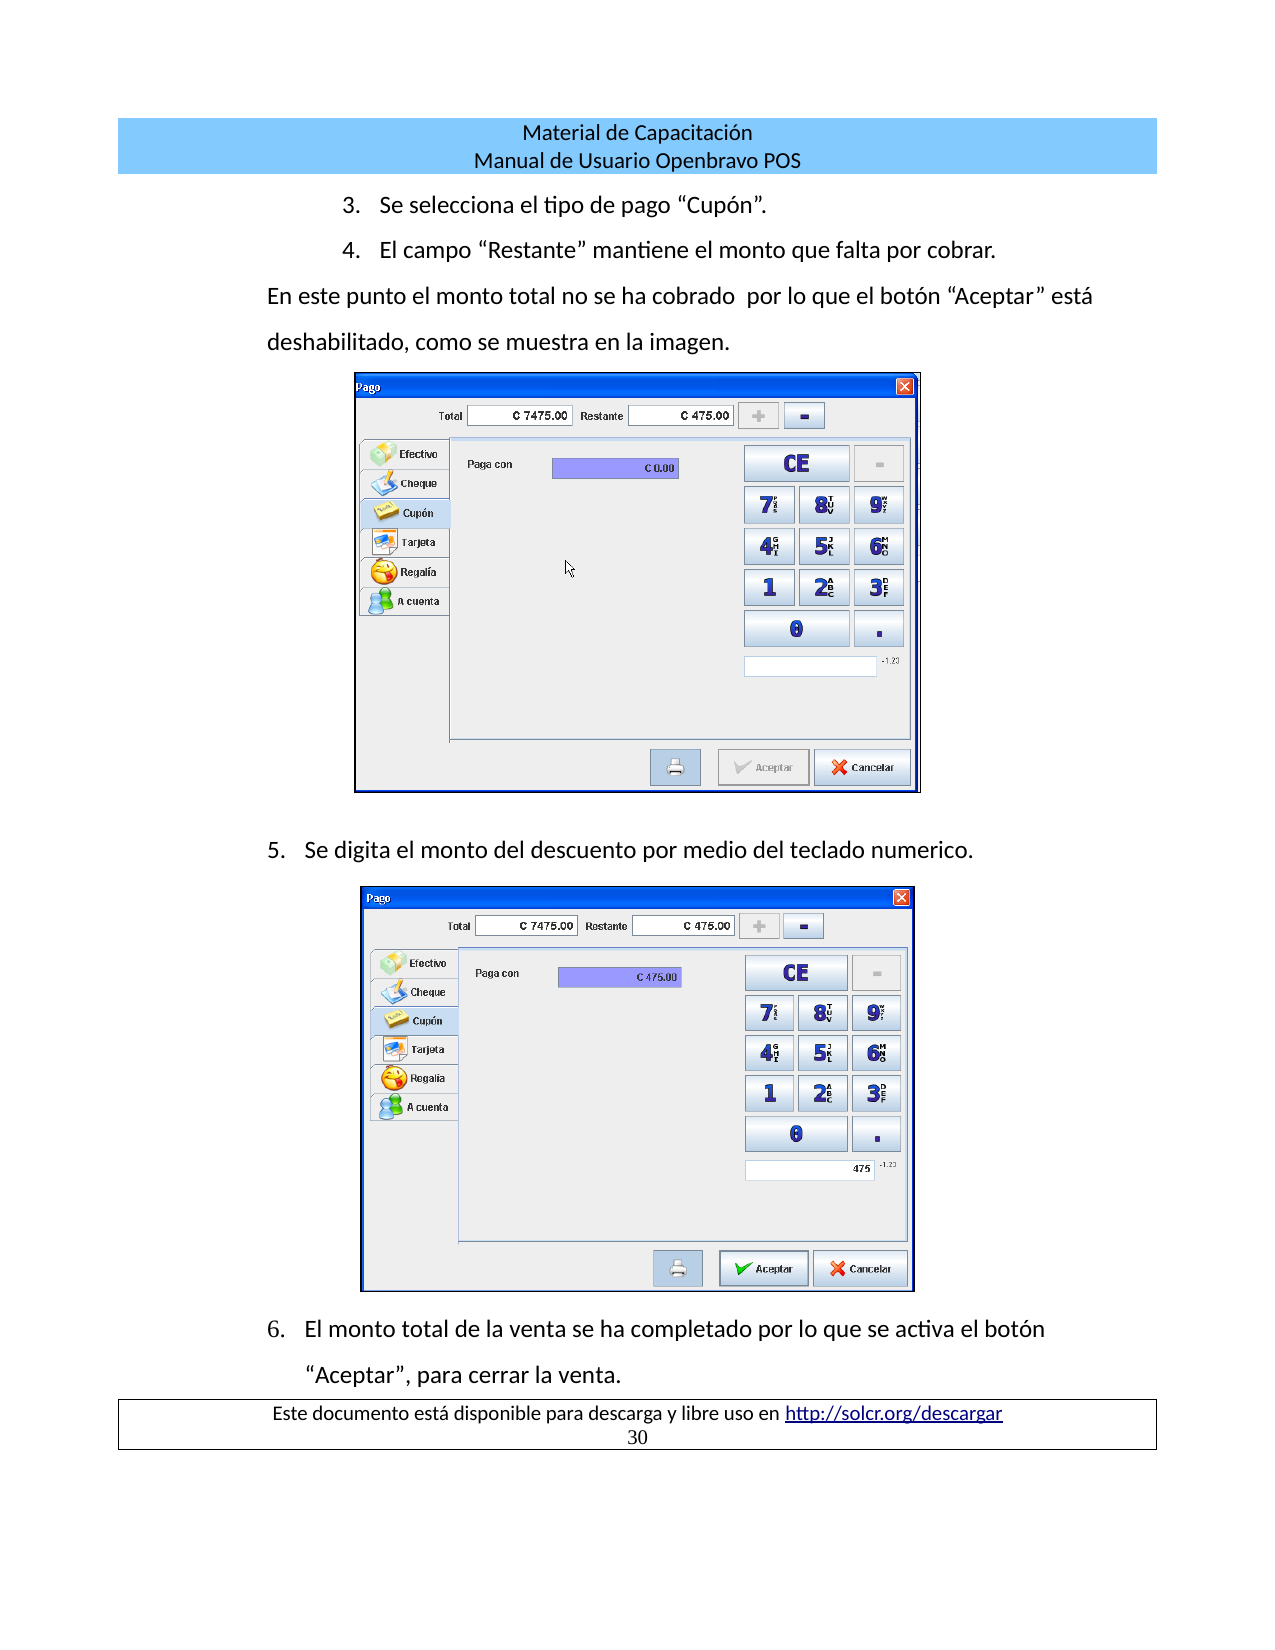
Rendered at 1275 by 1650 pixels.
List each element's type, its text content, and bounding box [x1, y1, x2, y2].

list El campo “Restante” mantiene el monto que falta por cobrar. [342, 234, 1157, 265]
text En este punto el monto total no se ha cobrado por lo que el botón “Aceptar” está deshabilitado, como se muestra en la imagen. [267, 280, 1157, 356]
list Se digita el monto del descuento por medio del teclado numerico. [267, 834, 1157, 865]
list Se selecciona el tipo de pago “Cupón”. [342, 189, 1157, 219]
list El monto total de la venta se ha completado por lo que se activa el botón “Aceptar”, para cerrar la venta. [267, 1313, 1157, 1389]
